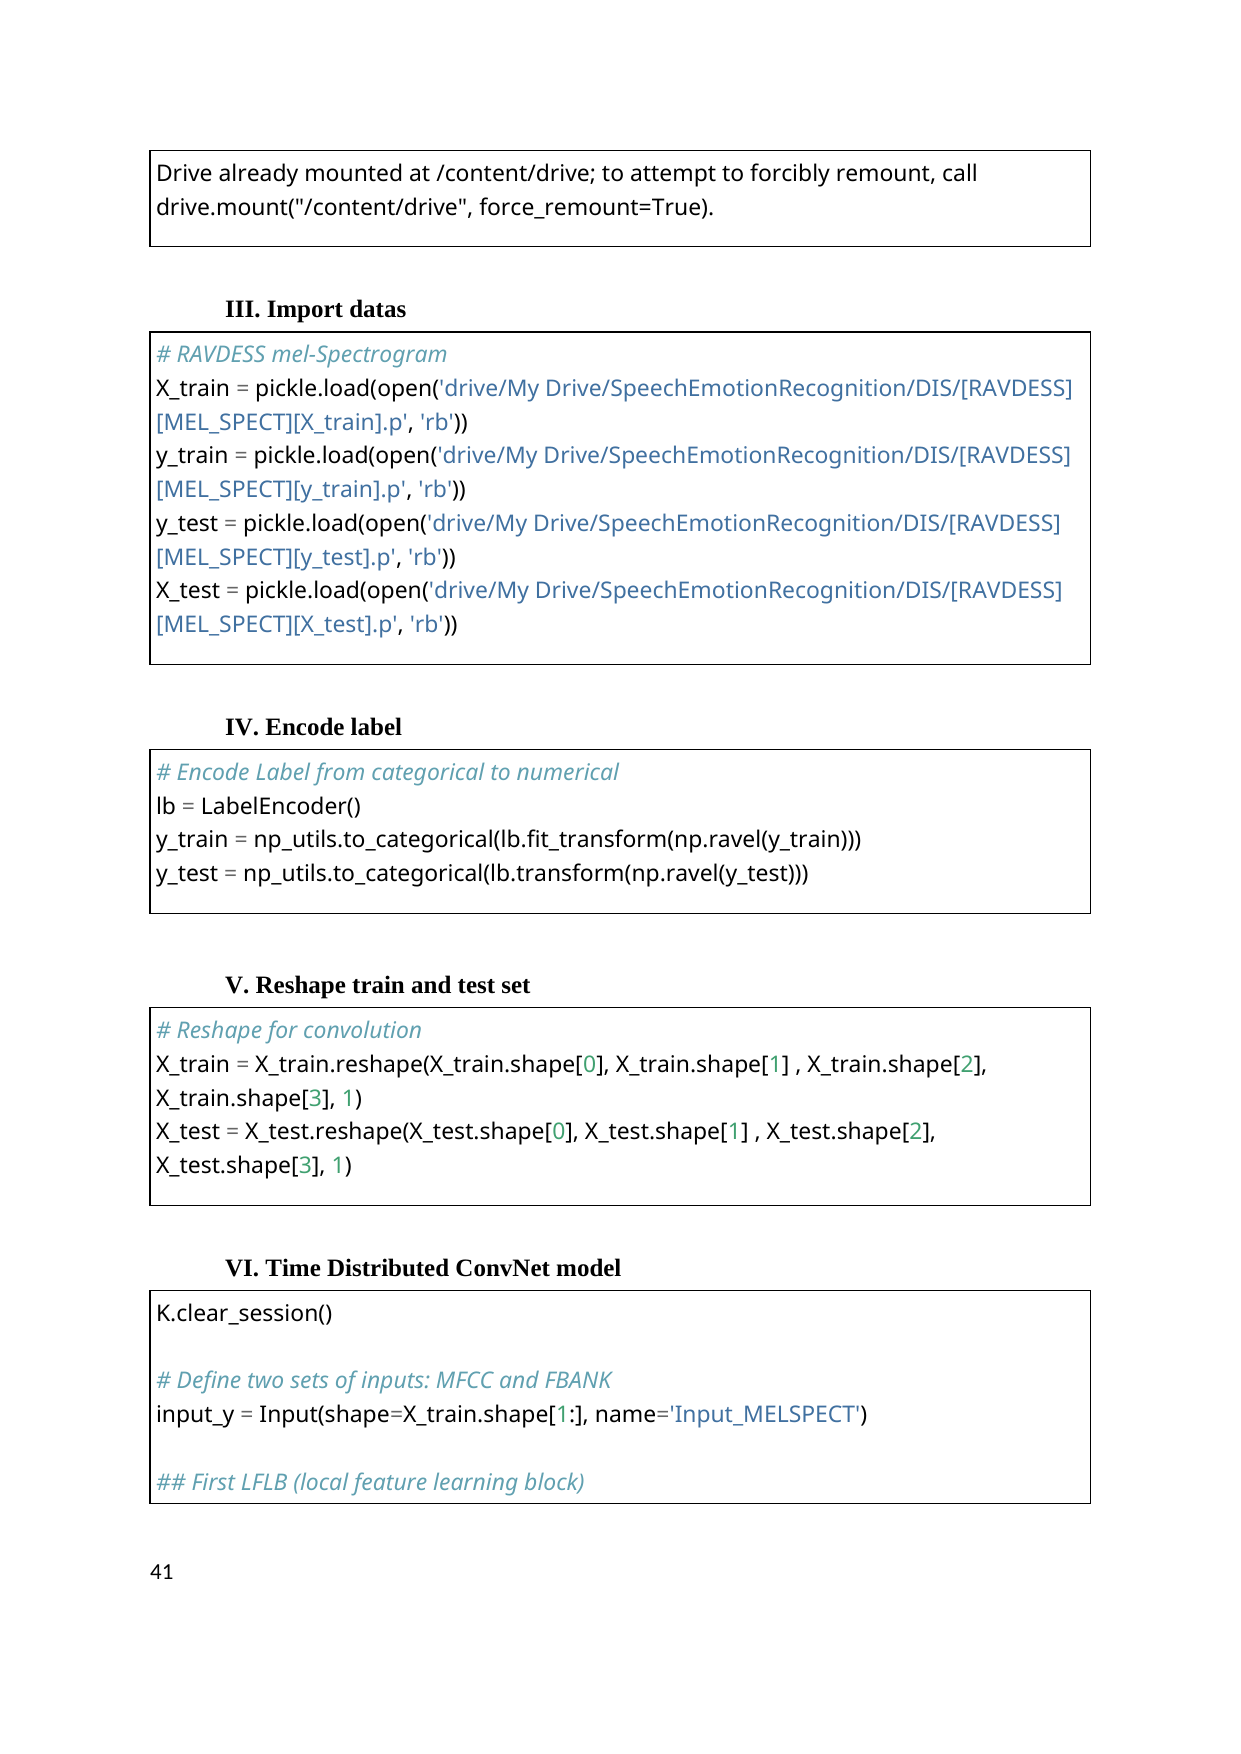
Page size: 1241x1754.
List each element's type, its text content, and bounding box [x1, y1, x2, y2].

subtitle IV. Encode label [150, 712, 1090, 741]
subtitle III. Import datas [150, 294, 1090, 323]
table_header K.clear_session() # Define two sets of inputs: MFCC and FBANK input_y = Input(shape=X_train.shape[1:], name='Input_MELSPECT') ## First LFLB (local feature learning block) [151, 1291, 1090, 1502]
table_header # Encode Label from categorical to numerical lb = LabelEncoder() y_train = np_utils.to_categorical(lb.fit_transform(np.ravel(y_train))) y_test = np_utils.to_categorical(lb.transform(np.ravel(y_test))) [151, 750, 1090, 913]
table_header Drive already mounted at /content/drive; to attempt to forcibly remount, call drive.mount("/content/drive", force_remount=True). [151, 151, 1090, 246]
table_header # Reshape for convolution X_train = X_train.reshape(X_train.shape[0], X_train.shape[1] , X_train.shape[2], X_train.shape[3], 1) X_test = X_test.reshape(X_test.shape[0], X_test.shape[1] , X_test.shape[2], X_test.shape[3], 1) [151, 1008, 1090, 1205]
subtitle VI. Time Distributed ConvNet model [150, 1253, 1090, 1281]
table_header # RAVDESS mel-Spectrogram X_train = pickle.load(open('drive/My Drive/SpeechEmotionRecognition/DIS/[RAVDESS][MEL_SPECT][X_train].p', 'rb')) y_train = pickle.load(open('drive/My Drive/SpeechEmotionRecognition/DIS/[RAVDESS][MEL_SPECT][y_train].p', 'rb')) y_test = pickle.load(open('drive/My Drive/SpeechEmotionRecognition/DIS/[RAVDESS][MEL_SPECT][y_test].p', 'rb')) X_test = pickle.load(open('drive/My Drive/SpeechEmotionRecognition/DIS/[RAVDESS][MEL_SPECT][X_test].p', 'rb')) [151, 333, 1090, 664]
subtitle V. Reshape train and test set [150, 970, 1090, 999]
